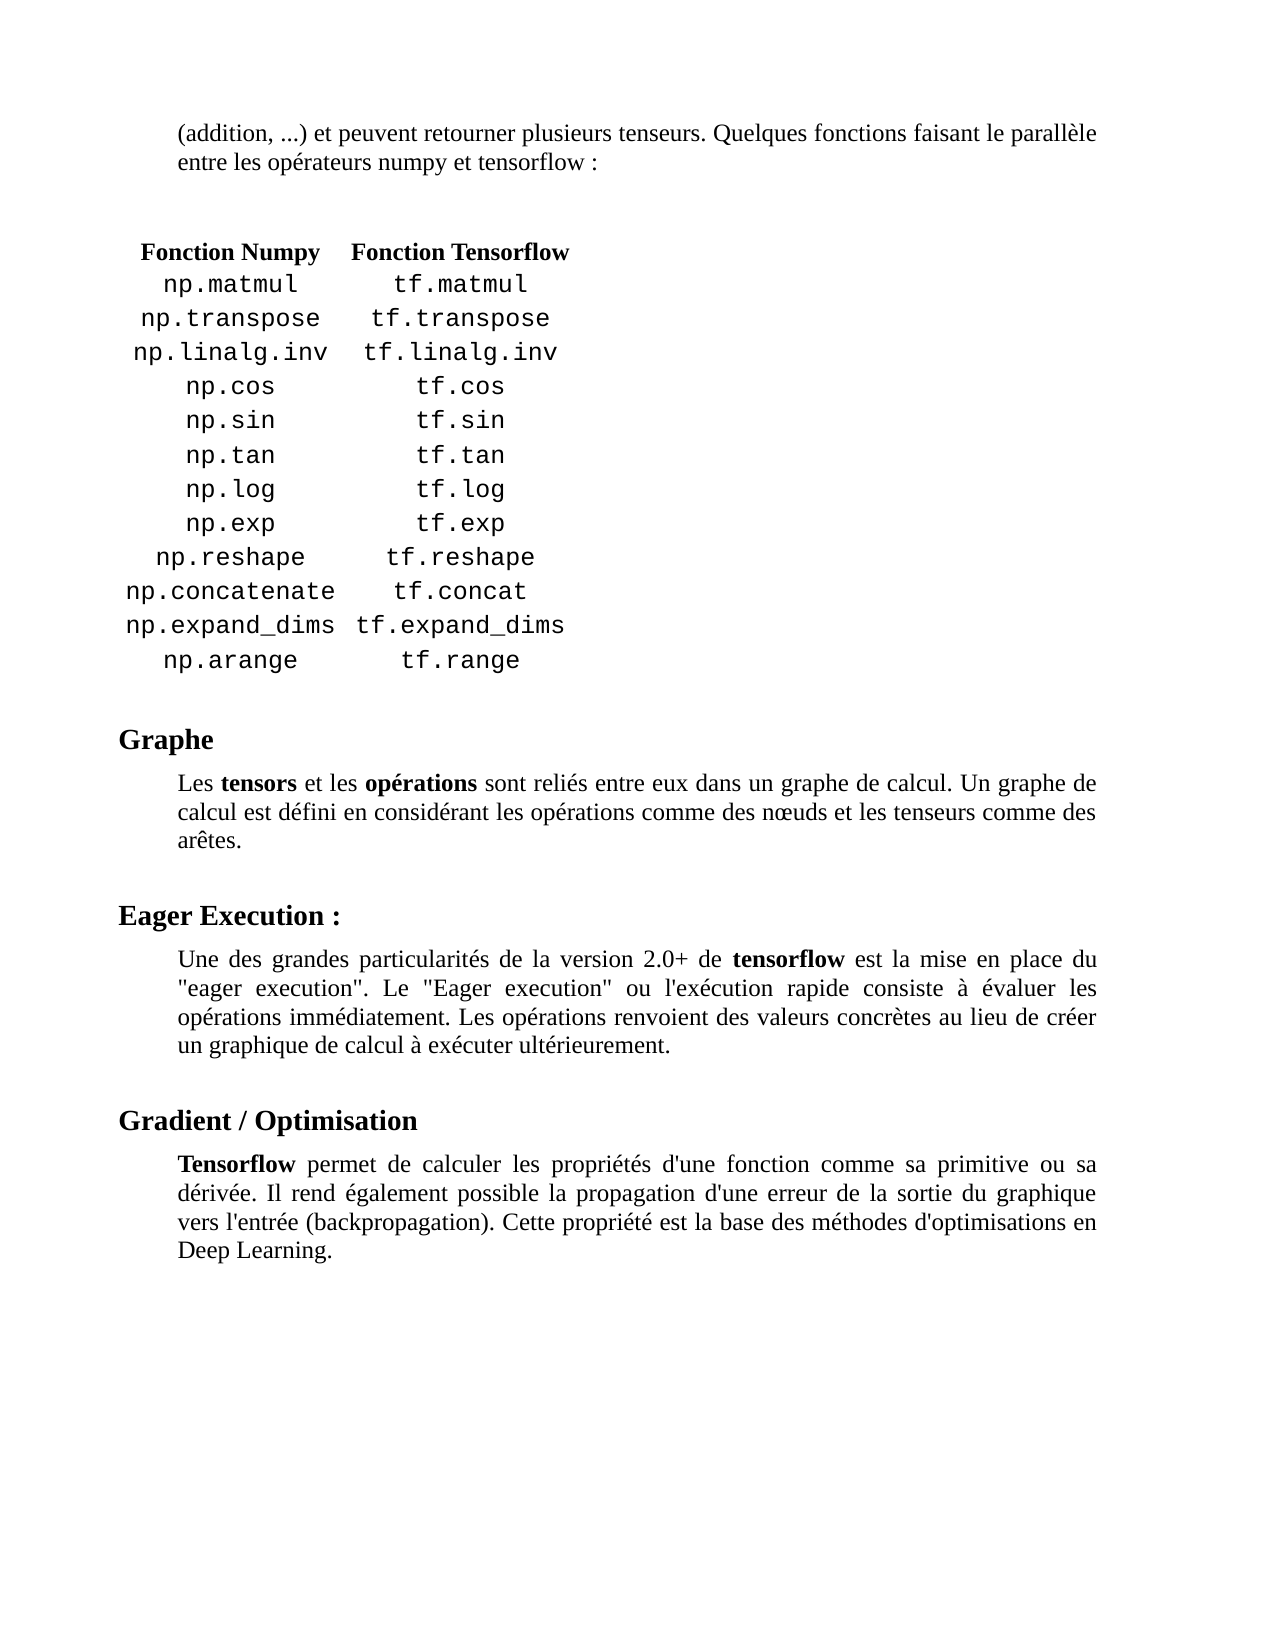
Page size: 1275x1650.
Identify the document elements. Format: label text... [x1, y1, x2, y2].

text (addition, ...) et peuvent retourner plusieurs tenseurs. Quelques fonctions faisant le parallèle entre les opérateurs numpy et tensorflow : [177, 118, 1098, 176]
table_cell tf.exp [343, 508, 578, 542]
table_cell tf.reshape [343, 542, 578, 576]
table_cell np.linalg.inv [118, 337, 343, 371]
table_cell tf.sin [343, 405, 578, 439]
text Tensorflow permet de calculer les propriétés d'une fonction comme sa primitive ou sa dérivée. Il rend également possible la propagation d'une erreur de la sortie du graphique vers l'entrée (backpropagation). Cette propriété est la base des méthodes d'optimisations en Deep Learning. [177, 1149, 1098, 1264]
table_cell np.exp [118, 508, 343, 542]
table_cell tf.expand_dims [343, 610, 578, 644]
table_cell tf.transpose [343, 303, 578, 337]
table_cell tf.tan [343, 439, 578, 473]
table_cell np.log [118, 474, 343, 508]
table_cell tf.concat [343, 576, 578, 610]
text Les tensors et les opérations sont reliés entre eux dans un graphe de calcul. Un graphe de calcul est défini en considérant les opérations comme des nœuds et les tenseurs comme des arêtes. [177, 768, 1098, 854]
table_cell np.expand_dims [118, 610, 343, 644]
table_cell tf.linalg.inv [343, 337, 578, 371]
table_cell np.transpose [118, 303, 343, 337]
table_cell tf.log [343, 474, 578, 508]
text Une des grandes particularités de la version 2.0+ de tensorflow est la mise en place du "eager execution". Le "Eager execution" ou l'exécution rapide consiste à évaluer les opérations immédiatement. Les opérations renvoient des valeurs concrètes au lieu de créer un graphique de calcul à exécuter ultérieurement. [177, 944, 1098, 1059]
table_cell np.concatenate [118, 576, 343, 610]
table_cell tf.matmul [343, 269, 578, 303]
table_header Fonction Tensorflow [343, 234, 578, 268]
table_cell np.tan [118, 439, 343, 473]
subtitle Graphe [118, 722, 1157, 755]
table_cell np.reshape [118, 542, 343, 576]
table_cell tf.range [343, 644, 578, 678]
table_cell np.sin [118, 405, 343, 439]
table_header Fonction Numpy [118, 234, 343, 268]
table_cell np.cos [118, 371, 343, 405]
table_cell tf.cos [343, 371, 578, 405]
subtitle Gradient / Optimisation [118, 1103, 1157, 1137]
subtitle Eager Execution : [118, 898, 1157, 932]
table_cell np.matmul [118, 269, 343, 303]
table_cell np.arange [118, 644, 343, 678]
